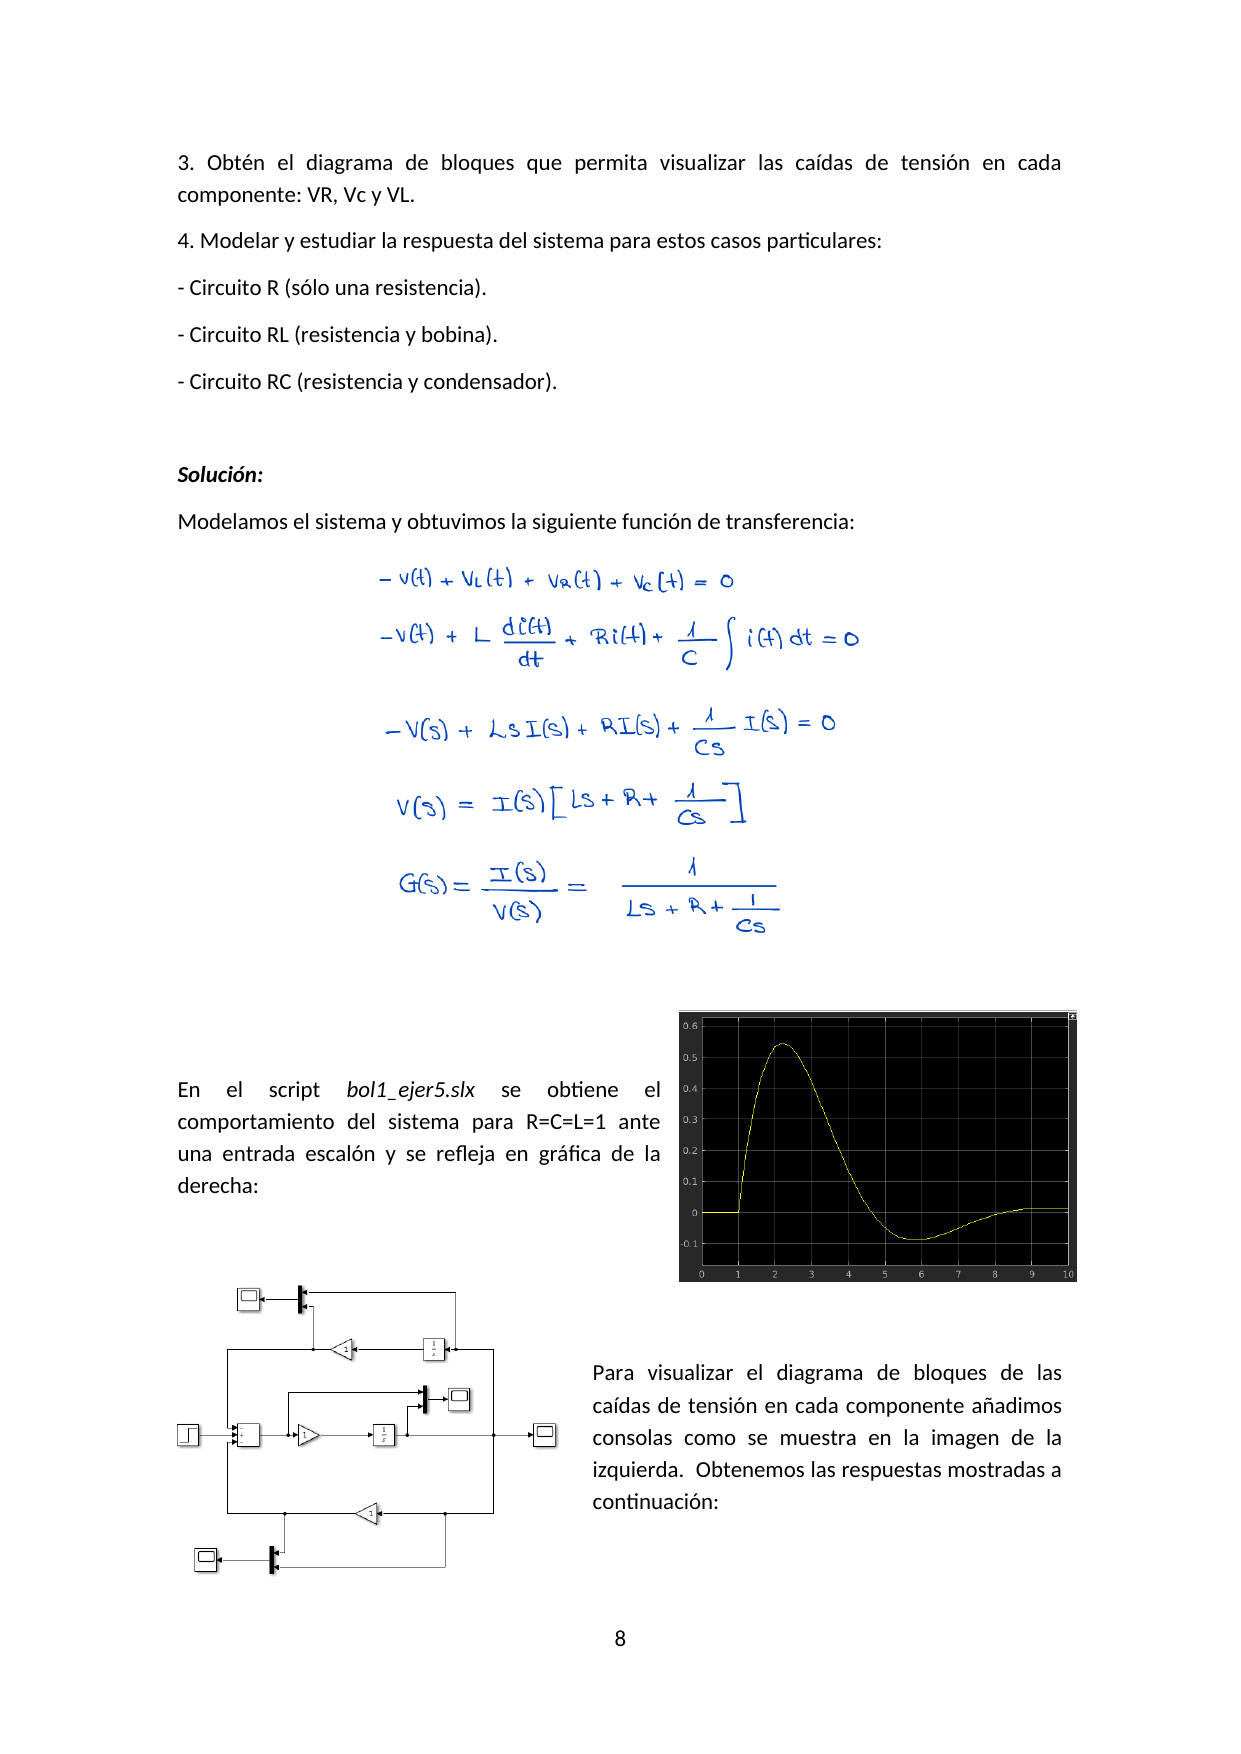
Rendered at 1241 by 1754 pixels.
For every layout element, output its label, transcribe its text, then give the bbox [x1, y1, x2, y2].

text 3. Obtén el diagrama de bloques que permita visualizar las caídas de tensión en cada componente: VR, Vc y VL. [177, 148, 1063, 208]
picture [140, 1271, 575, 1600]
text Para visualizar el diagrama de bloques de las caídas de tensión en cada componente añadimos consolas como se muestra en la imagen de la izquierda. Obtenemos las respuestas mostradas a continuación: [575, 1358, 1063, 1515]
text - Circuito RL (resistencia y bobina). [177, 320, 1063, 348]
text Solución: [177, 460, 1063, 488]
text - Circuito R (sólo una resistencia). [177, 273, 1063, 301]
text - Circuito RC (resistencia y condensador). [177, 367, 1063, 395]
text Modelamos el sistema y obtuvimos la siguiente función de transferencia: [177, 507, 1063, 535]
picture [358, 553, 882, 959]
picture [679, 1010, 1077, 1282]
text En el script bol1_ejer5.slx se obtiene el comportamiento del sistema para R=C=L=1 ante una entrada escalón y se refleja en gráfica de la derecha: [177, 1075, 679, 1199]
text 4. Modelar y estudiar la respuesta del sistema para estos casos particulares: [177, 227, 1063, 254]
